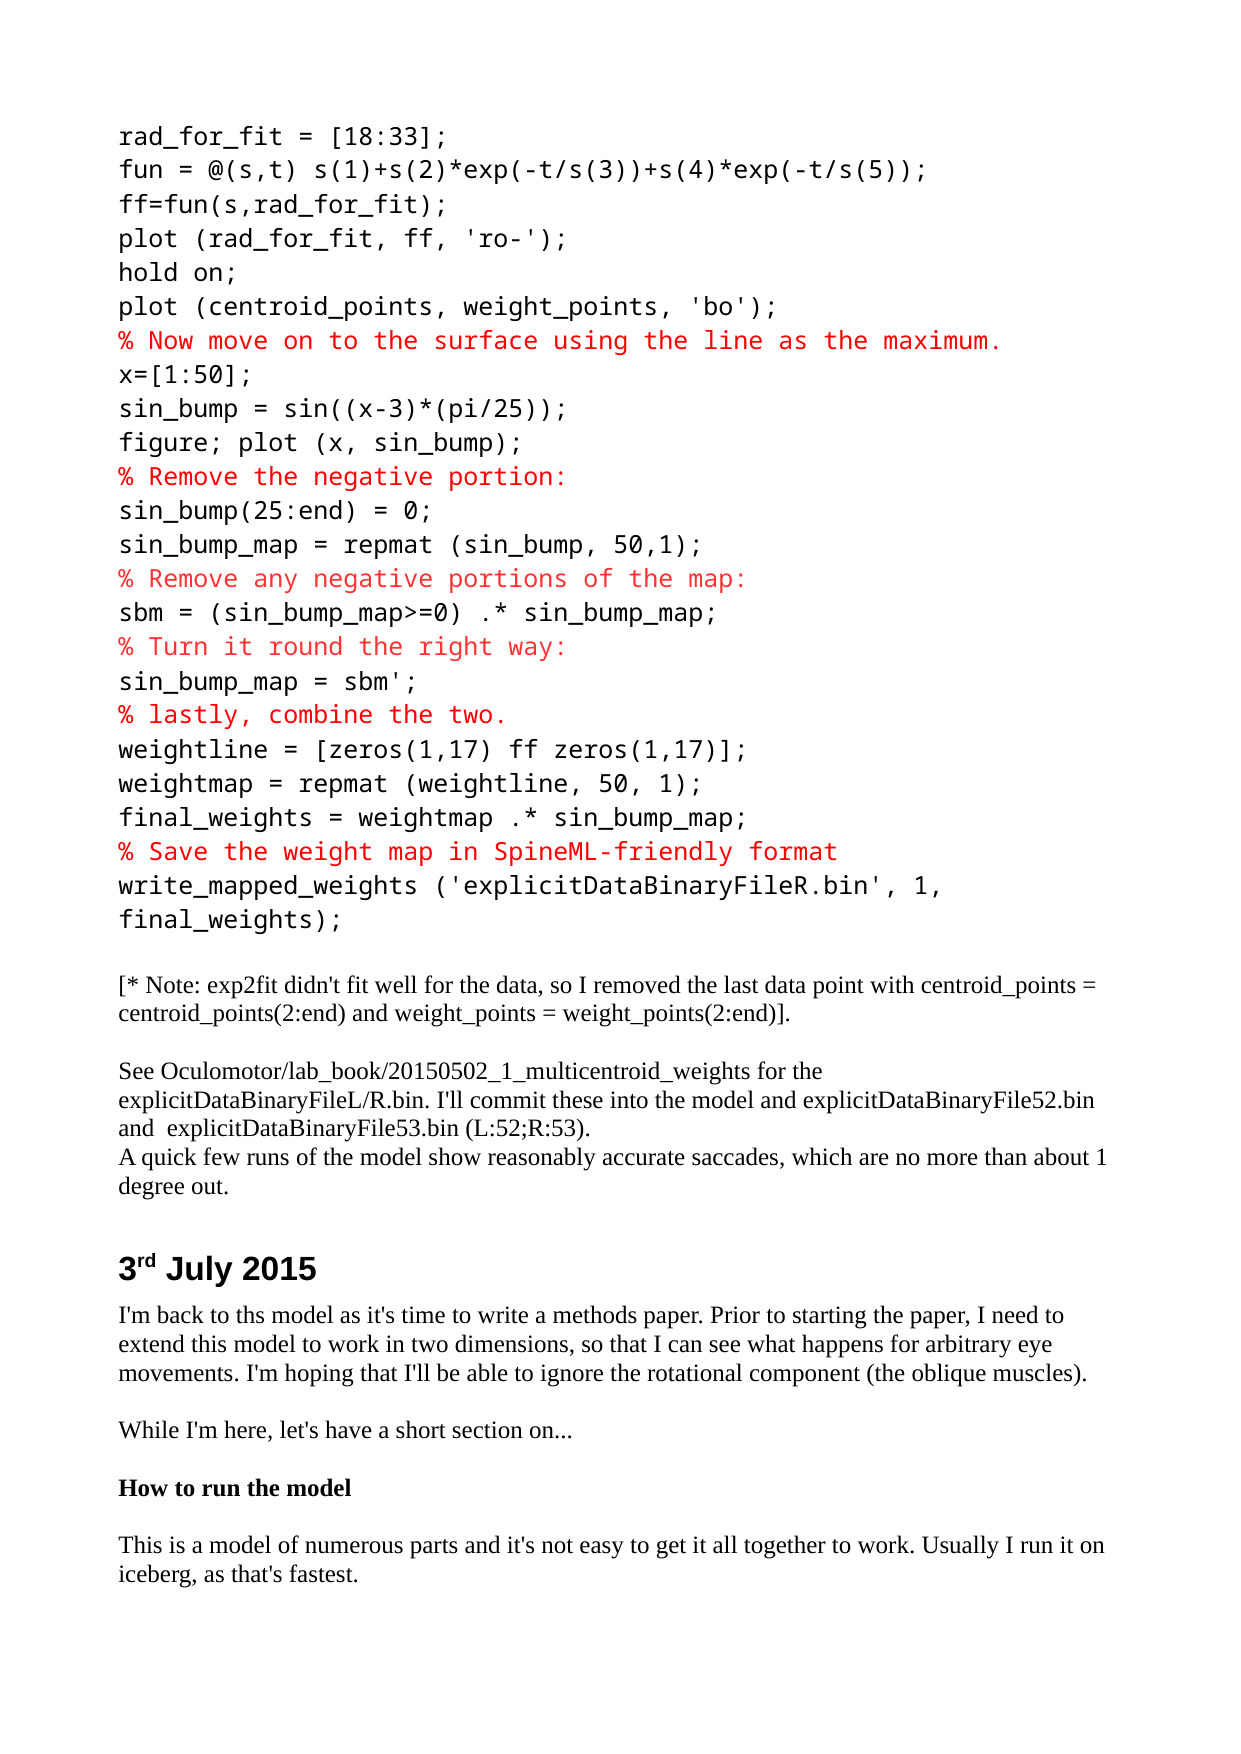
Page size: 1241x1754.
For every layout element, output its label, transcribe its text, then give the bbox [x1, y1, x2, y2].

text % Remove any negative portions of the map: [118, 561, 1122, 595]
text fun = @(s,t) s(1)+s(2)*exp(-t/s(3))+s(4)*exp(-t/s(5)); [118, 152, 1122, 186]
text weightline = [zeros(1,17) ff zeros(1,17)]; [118, 731, 1122, 765]
text % Now move on to the surface using the line as the maximum. [118, 322, 1122, 357]
text I'm back to ths model as it's time to write a methods paper. Prior to starting the paper, I need to extend this model to work in two dimensions, so that I can see what happens for arbitrary eye movements. I'm hoping that I'll be able to ignore the rotational component (the oblique muscles). [118, 1300, 1122, 1387]
text plot (rad_for_fit, ff, 'ro-'); [118, 220, 1122, 254]
text sin_bump_map = repmat (sin_bump, 50,1); [118, 527, 1122, 561]
text write_mapped_weights ('explicitDataBinaryFileR.bin', 1, final_weights); [118, 867, 1122, 936]
text [* Note: exp2fit didn't fit well for the data, so I removed the last data point with centroid_points = centroid_points(2:end) and weight_points = weight_points(2:end)]. [118, 970, 1122, 1027]
text A quick few runs of the model show reasonably accurate saccades, which are no more than about 1 degree out. [118, 1142, 1122, 1200]
text How to run the model [118, 1473, 1122, 1502]
text hold on; [118, 254, 1122, 288]
text While I'm here, let's have a short section on... [118, 1415, 1122, 1444]
text sin_bump = sin((x-3)*(pi/25)); [118, 391, 1122, 425]
text See Oculomotor/lab_book/20150502_1_multicentroid_weights for the explicitDataBinaryFileL/R.bin. I'll commit these into the model and explicitDataBinaryFile52.bin and explicitDataBinaryFile53.bin (L:52;R:53). [118, 1056, 1122, 1142]
text ff=fun(s,rad_for_fit); [118, 186, 1122, 220]
text figure; plot (x, sin_bump); [118, 425, 1122, 459]
text plot (centroid_points, weight_points, 'bo'); [118, 288, 1122, 322]
text % Remove the negative portion: [118, 459, 1122, 493]
text sbm = (sin_bump_map>=0) .* sin_bump_map; [118, 595, 1122, 629]
text x=[1:50]; [118, 357, 1122, 391]
text % lastly, combine the two. [118, 697, 1122, 731]
text final_weights = weightmap .* sin_bump_map; [118, 799, 1122, 833]
text sin_bump(25:end) = 0; [118, 493, 1122, 527]
text % Turn it round the right way: [118, 629, 1122, 663]
text This is a model of numerous parts and it's not easy to get it all together to work. Usually I run it on iceberg, as that's fastest. [118, 1530, 1122, 1588]
text % Save the weight map in SpineML-friendly format [118, 833, 1122, 867]
text rad_for_fit = [18:33]; [118, 118, 1122, 152]
subtitle 3rd July 2015 [118, 1249, 1122, 1288]
text weightmap = repmat (weightline, 50, 1); [118, 765, 1122, 799]
text sin_bump_map = sbm'; [118, 663, 1122, 697]
